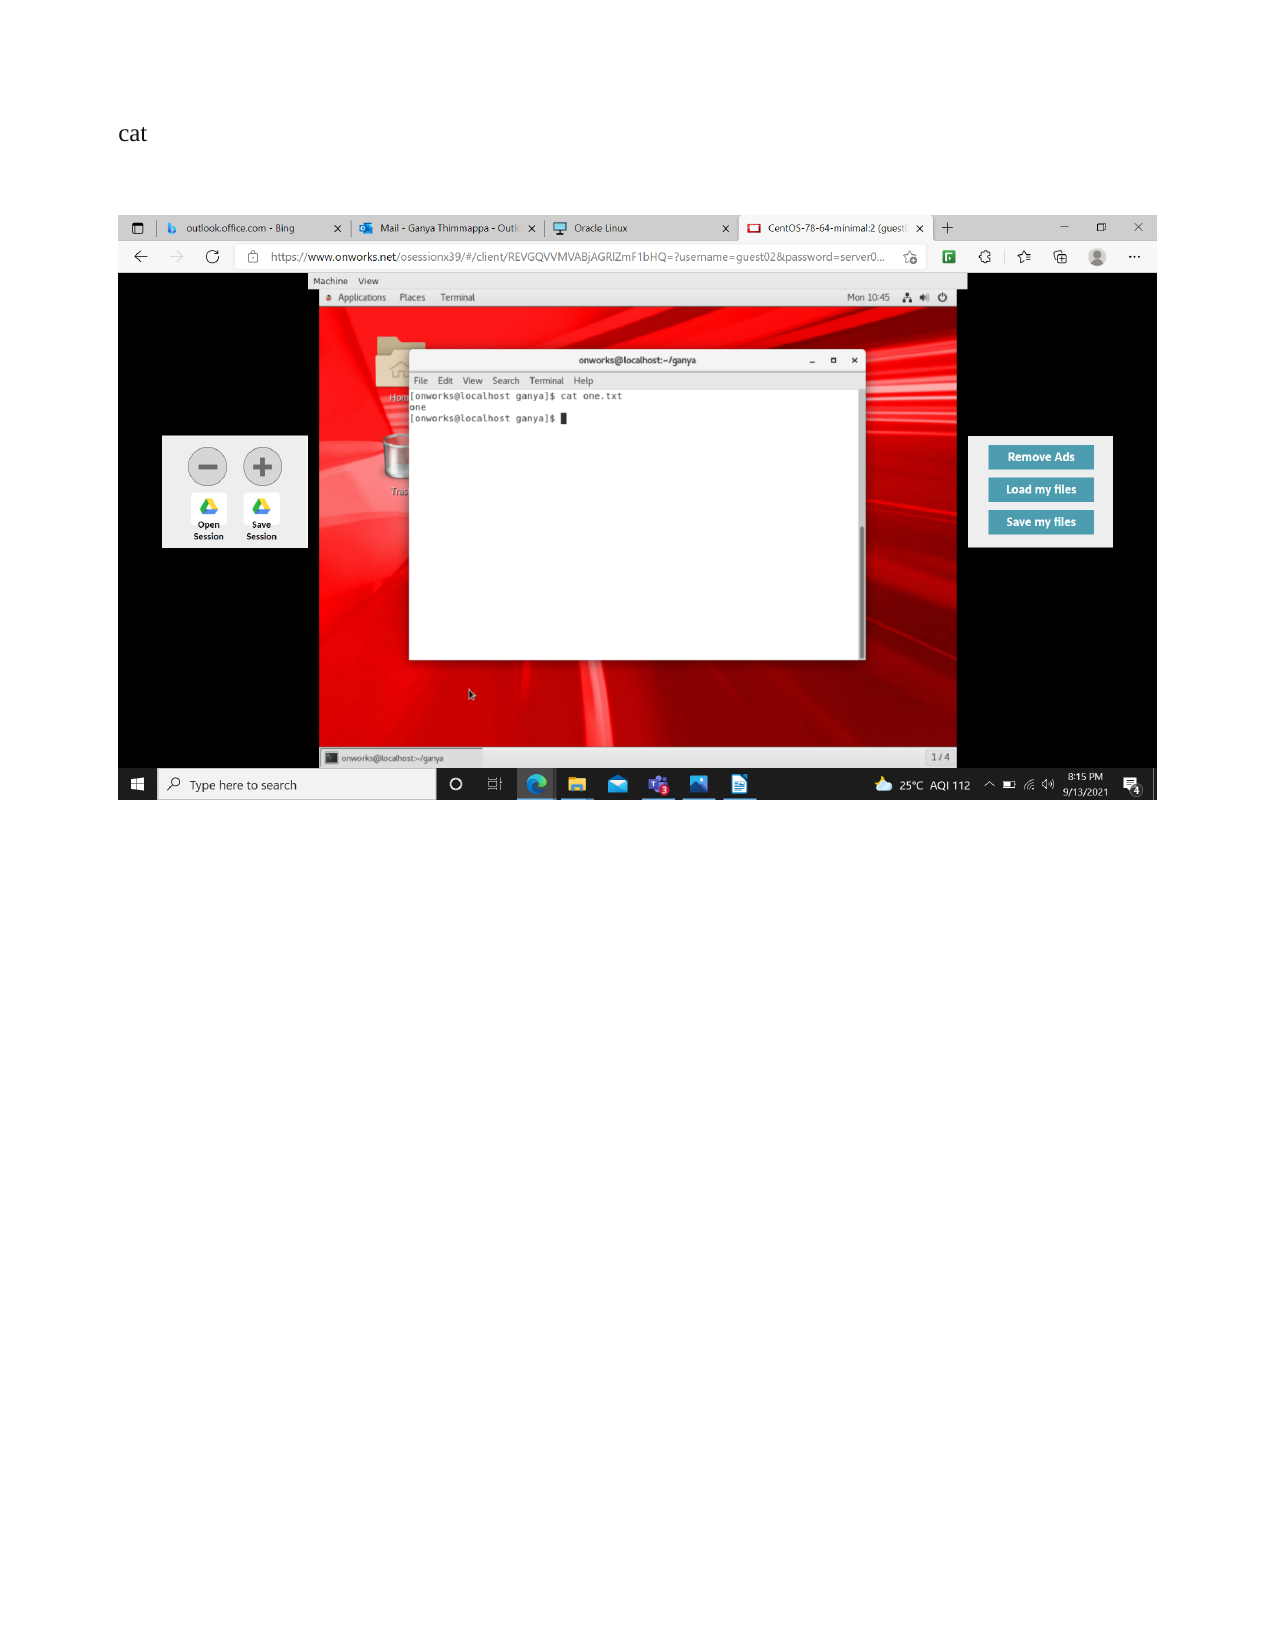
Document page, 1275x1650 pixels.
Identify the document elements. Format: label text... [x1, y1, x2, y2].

picture [118, 215, 1157, 800]
text cat [118, 118, 1157, 147]
